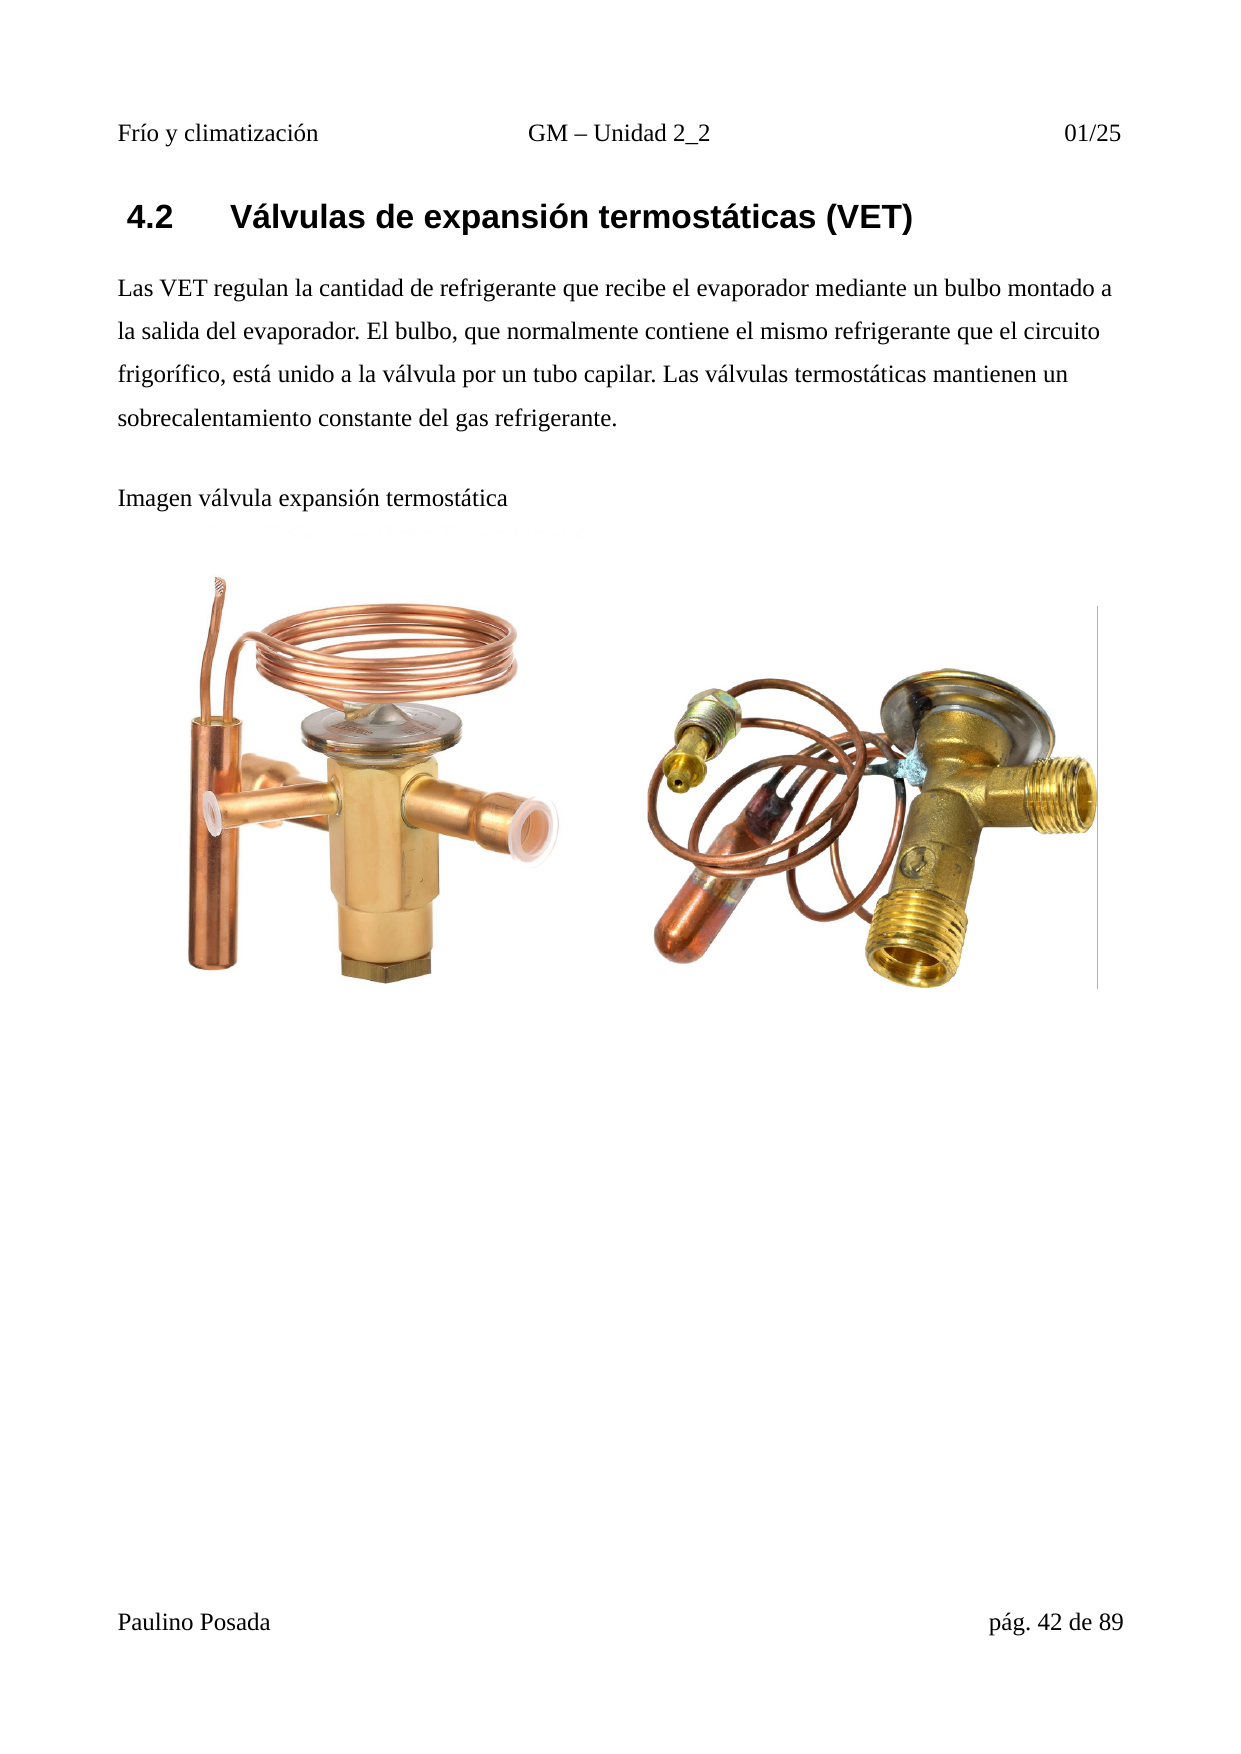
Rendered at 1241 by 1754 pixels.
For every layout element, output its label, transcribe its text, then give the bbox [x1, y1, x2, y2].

picture [134, 525, 585, 1007]
subtitle Válvulas de expansión termostáticas (VET) [117, 197, 1123, 236]
picture [647, 606, 1098, 989]
text Imagen válvula expansión termostática [117, 483, 1123, 512]
text Las VET regulan la cantidad de refrigerante que recibe el evaporador mediante un bulbo montado a la salida del evaporador. El bulbo, que normalmente contiene el mismo refrigerante que el circuito frigorífico, está unido a la válvula por un tubo capilar. Las válvulas termostáticas mantienen un sobrecalentamiento constante del gas refrigerante. [117, 273, 1123, 431]
